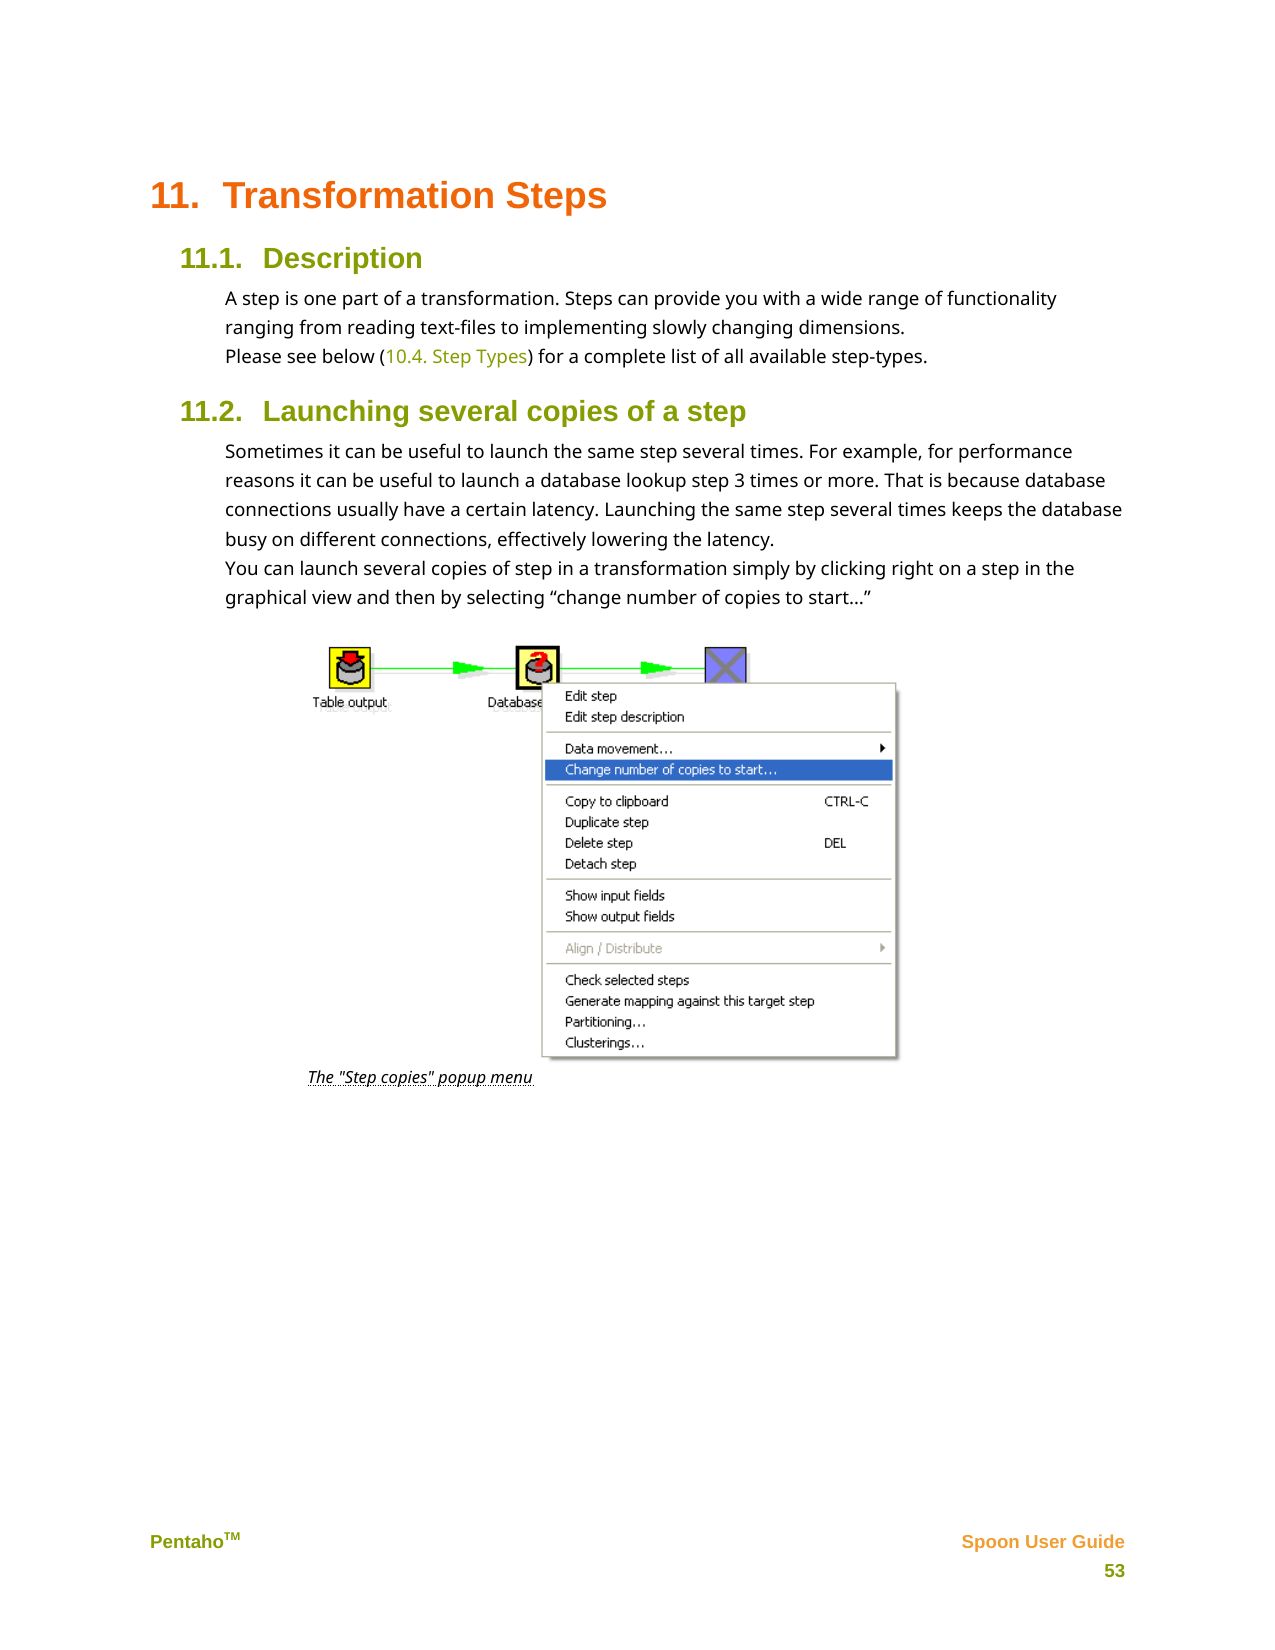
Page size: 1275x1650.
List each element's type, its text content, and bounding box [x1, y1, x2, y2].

picture [307, 641, 905, 1066]
text The "Step copies" popup menu [307, 1066, 823, 1089]
text You can launch several copies of step in a transformation simply by clicking right on a step in the graphical view and then by selecting “change number of copies to start…” [225, 552, 1125, 610]
text Sometimes it can be useful to launch the same step several times. For example, for performance reasons it can be useful to launch a database lookup step 3 times or more. That is because database connections usually have a certain latency. Launching the same step several times keeps the database busy on different connections, effectively lowering the latency. [225, 435, 1125, 552]
subtitle Description [179, 241, 1125, 275]
subtitle Launching several copies of a step [179, 394, 1125, 429]
text A step is one part of a transformation. Steps can provide you with a wide range of functionality ranging from reading text-files to implementing slowly changing dimensions. [225, 282, 1125, 340]
subtitle Transformation Steps [150, 181, 1125, 216]
text Please see below (10.4. Step Types) for a complete list of all available step-types. [225, 340, 1125, 369]
